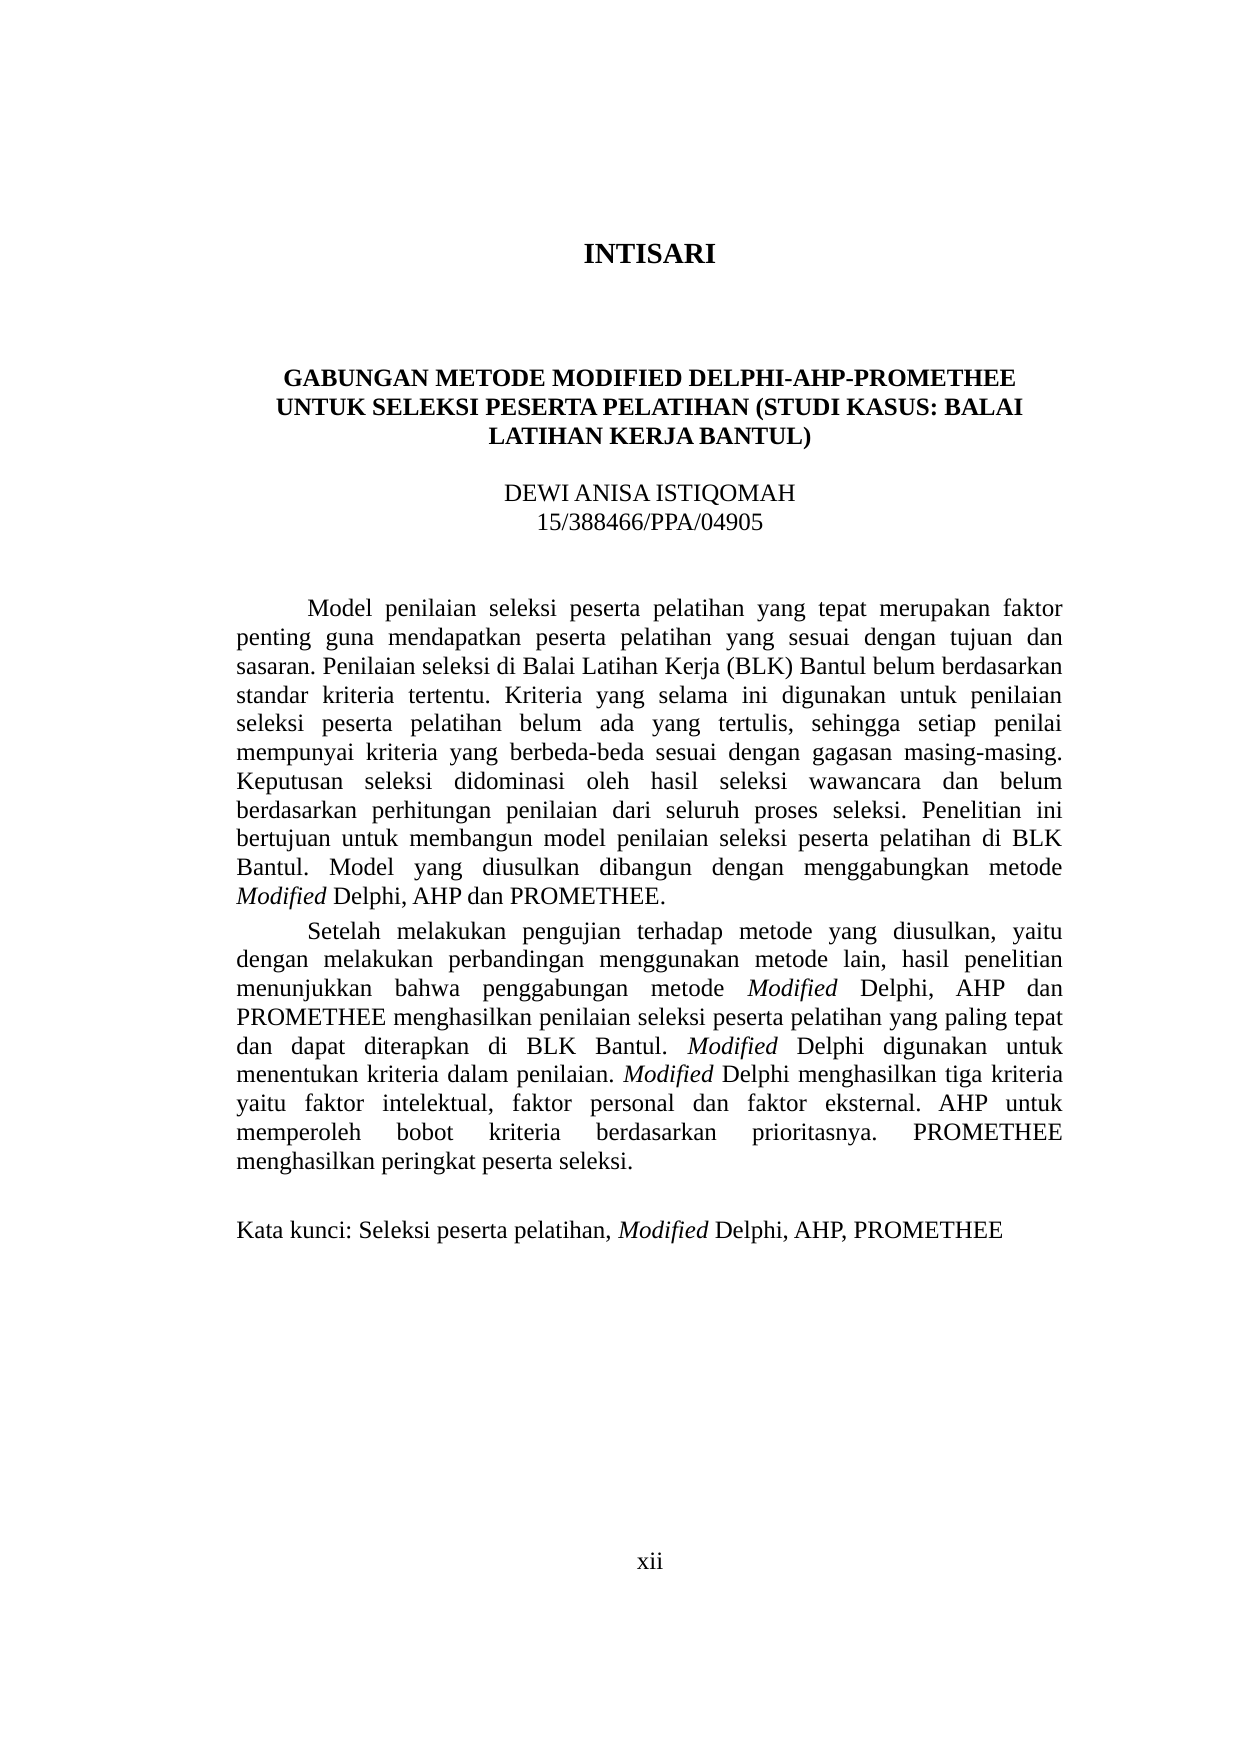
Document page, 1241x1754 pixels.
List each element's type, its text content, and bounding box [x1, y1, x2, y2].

subtitle Intisari [236, 236, 1063, 270]
text DEWI ANISA ISTIQOMAH [236, 478, 1063, 507]
text GABUNGAN METODE MODIFIED DELPHI-AHP-PROMETHEE UNTUK SELEKSI PESERTA PELATIHAN (STUDI KASUS: BALAI LATIHAN KERJA BANTUL) [236, 363, 1063, 450]
text Setelah melakukan pengujian terhadap metode yang diusulkan, yaitu dengan melakukan perbandingan menggunakan metode lain, hasil penelitian menunjukkan bahwa penggabungan metode Modified Delphi, AHP dan PROMETHEE menghasilkan penilaian seleksi peserta pelatihan yang paling tepat dan dapat diterapkan di BLK Bantul. Modified Delphi digunakan untuk menentukan kriteria dalam penilaian. Modified Delphi menghasilkan tiga kriteria yaitu faktor intelektual, faktor personal dan faktor eksternal. AHP untuk memperoleh bobot kriteria berdasarkan prioritasnya. PROMETHEE menghasilkan peringkat peserta seleksi. [236, 916, 1063, 1174]
text 15/388466/PPA/04905 [236, 507, 1063, 536]
text Kata kunci: Seleksi peserta pelatihan, Modified Delphi, AHP, PROMETHEE [236, 1215, 1063, 1244]
text Model penilaian seleksi peserta pelatihan yang tepat merupakan faktor penting guna mendapatkan peserta pelatihan yang sesuai dengan tujuan dan sasaran. Penilaian seleksi di Balai Latihan Kerja (BLK) Bantul belum berdasarkan standar kriteria tertentu. Kriteria yang selama ini digunakan untuk penilaian seleksi peserta pelatihan belum ada yang tertulis, sehingga setiap penilai mempunyai kriteria yang berbeda-beda sesuai dengan gagasan masing-masing. Keputusan seleksi didominasi oleh hasil seleksi wawancara dan belum berdasarkan perhitungan penilaian dari seluruh proses seleksi. Penelitian ini bertujuan untuk membangun model penilaian seleksi peserta pelatihan di BLK Bantul. Model yang diusulkan dibangun dengan menggabungkan metode Modified Delphi, AHP dan PROMETHEE. [236, 593, 1063, 910]
